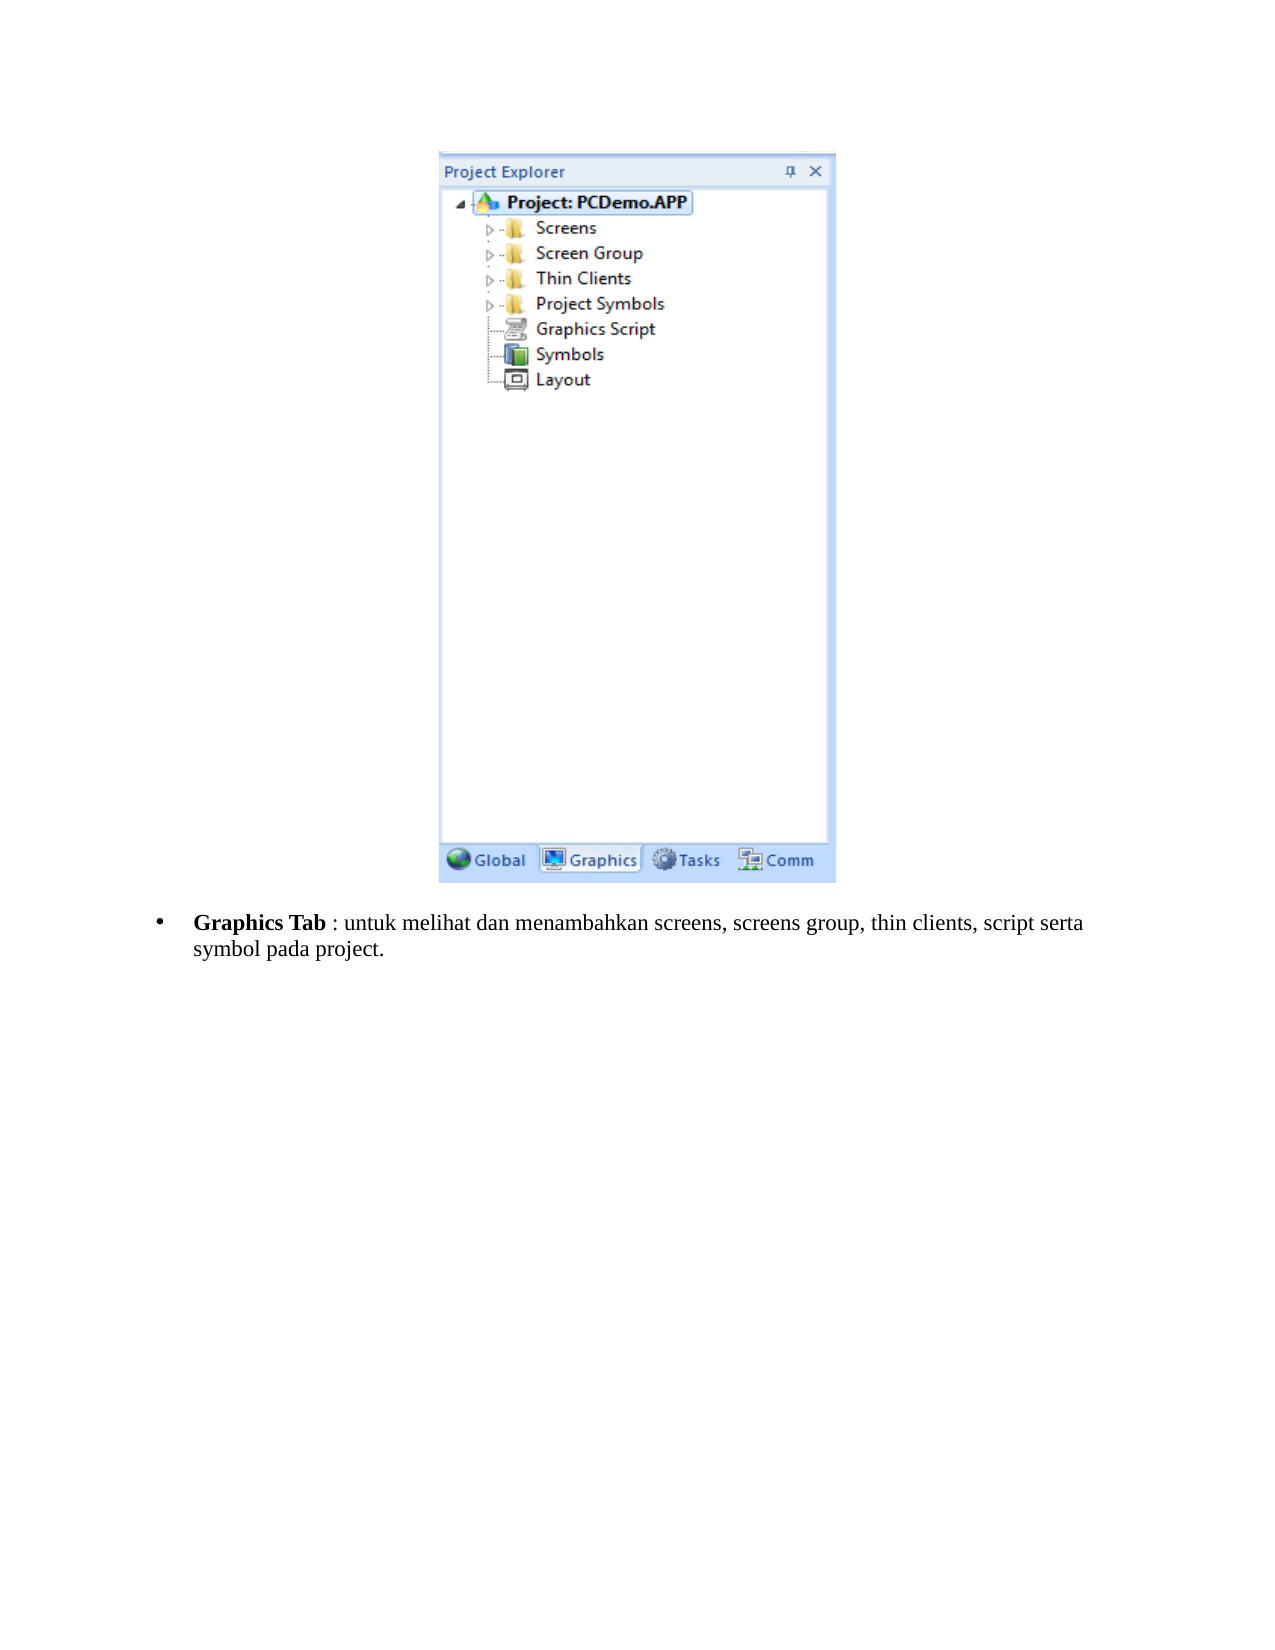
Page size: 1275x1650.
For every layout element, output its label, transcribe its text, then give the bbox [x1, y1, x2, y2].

list Graphics Tab : untuk melihat dan menambahkan screens, screens group, thin clients, script serta symbol pada project. [156, 909, 1157, 962]
picture [438, 151, 837, 883]
